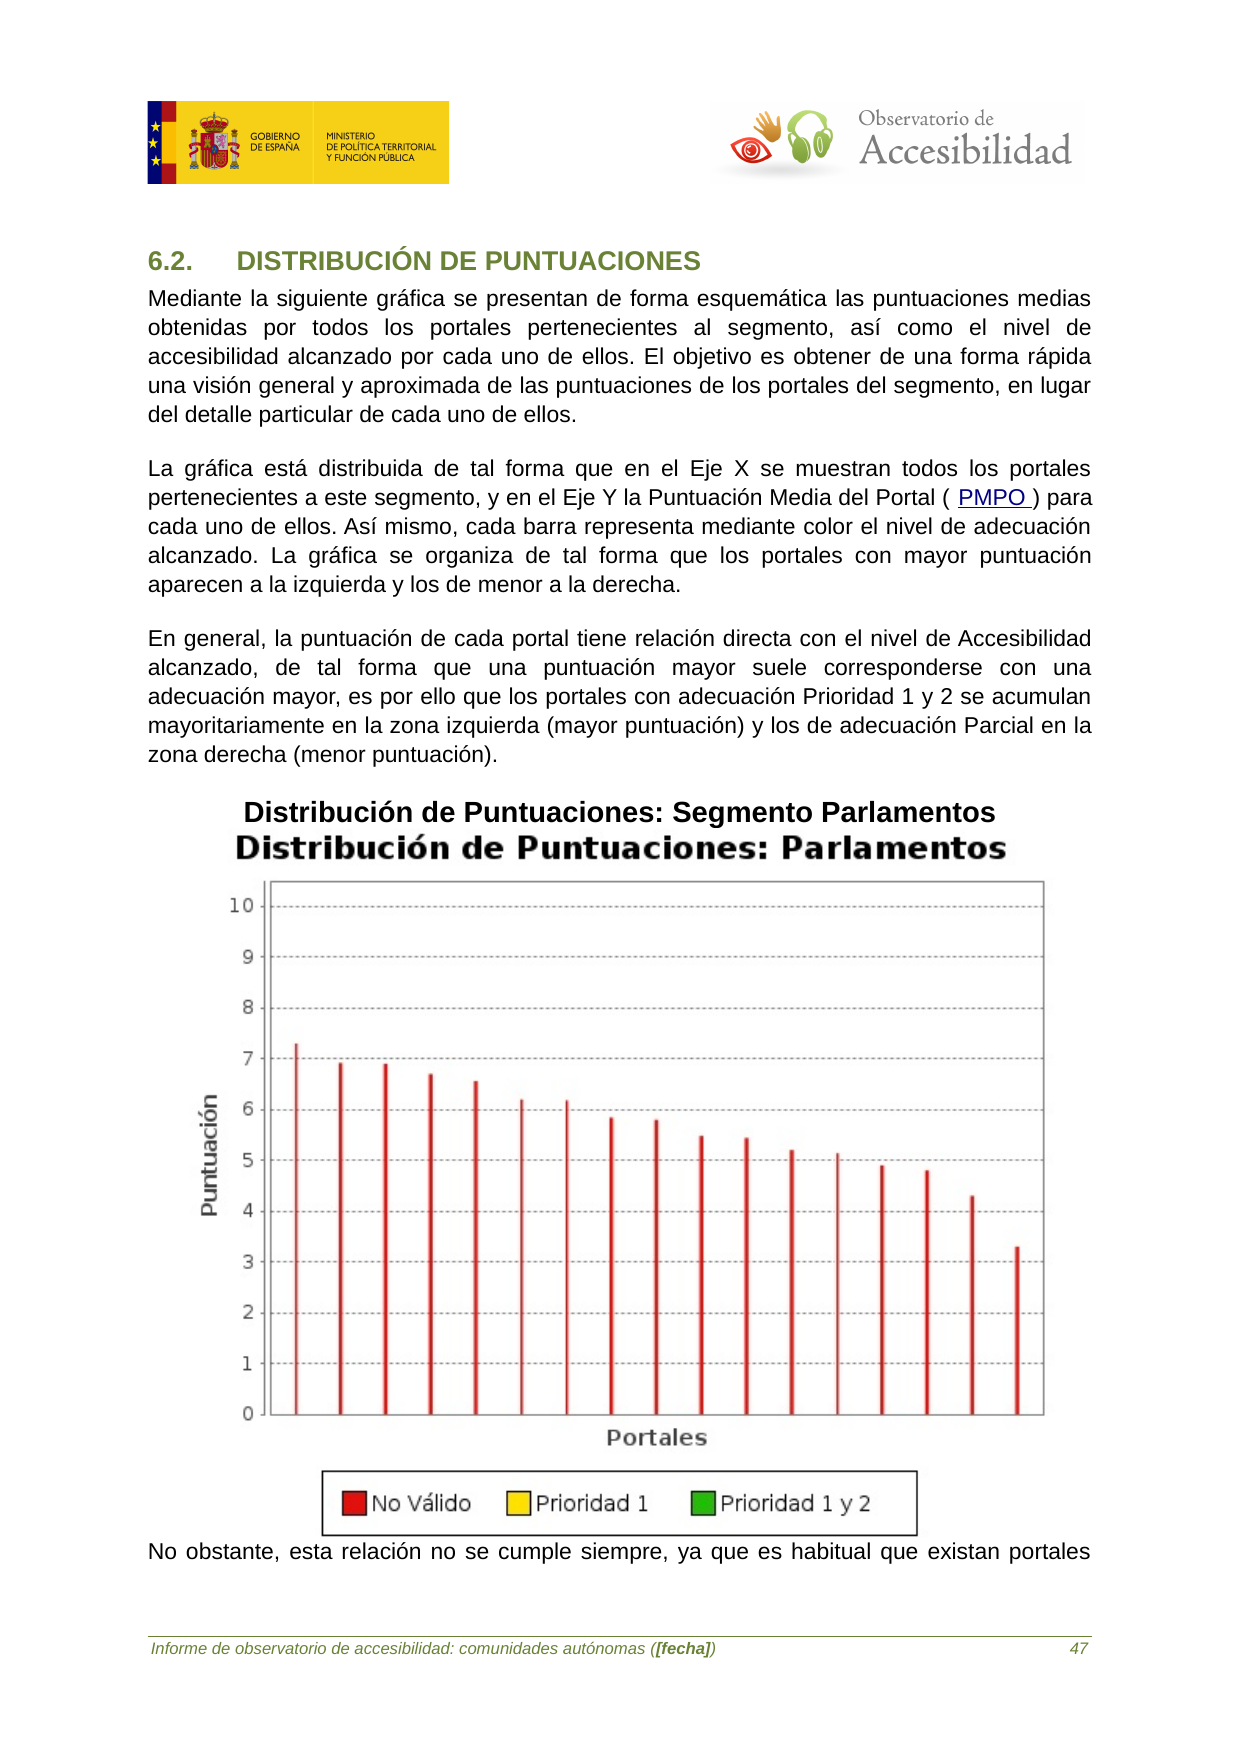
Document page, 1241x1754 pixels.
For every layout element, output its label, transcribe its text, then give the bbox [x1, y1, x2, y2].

subtitle Distribución de puntuaciones [148, 245, 1092, 276]
text En general, la puntuación de cada portal tiene relación directa con el nivel de Accesibilidad alcanzado, de tal forma que una puntuación mayor suele corresponderse con una adecuación mayor, es por ello que los portales con adecuación Prioridad 1 y 2 se acumulan mayoritariamente en la zona izquierda (mayor puntuación) y los de adecuación Parcial en la zona derecha (menor puntuación). [148, 625, 1092, 767]
picture [147, 101, 450, 184]
picture [710, 101, 1086, 184]
text Distribución de Puntuaciones: Segmento Parlamentos [148, 795, 1092, 828]
text La gráfica está distribuida de tal forma que en el Eje X se muestran todos los portales pertenecientes a este segmento, y en el Eje Y la Puntuación Media del Portal ( PMPO ) para cada uno de ellos. Así mismo, cada barra representa mediante color el nivel de adecuación alcanzado. La gráfica se organiza de tal forma que los portales con mayor puntuación aparecen a la izquierda y los de menor a la derecha. [148, 455, 1092, 597]
text Mediante la siguiente gráfica se presentan de forma esquemática las puntuaciones medias obtenidas por todos los portales pertenecientes al segmento, así como el nivel de accesibilidad alcanzado por cada uno de ellos. El objetivo es obtener de una forma rápida una visión general y aproximada de las puntuaciones de los portales del segmento, en lugar del detalle particular de cada uno de ellos. [148, 285, 1092, 427]
picture [178, 828, 1062, 1538]
text No obstante, esta relación no se cumple siempre, ya que es habitual que existan portales [148, 1538, 1092, 1564]
